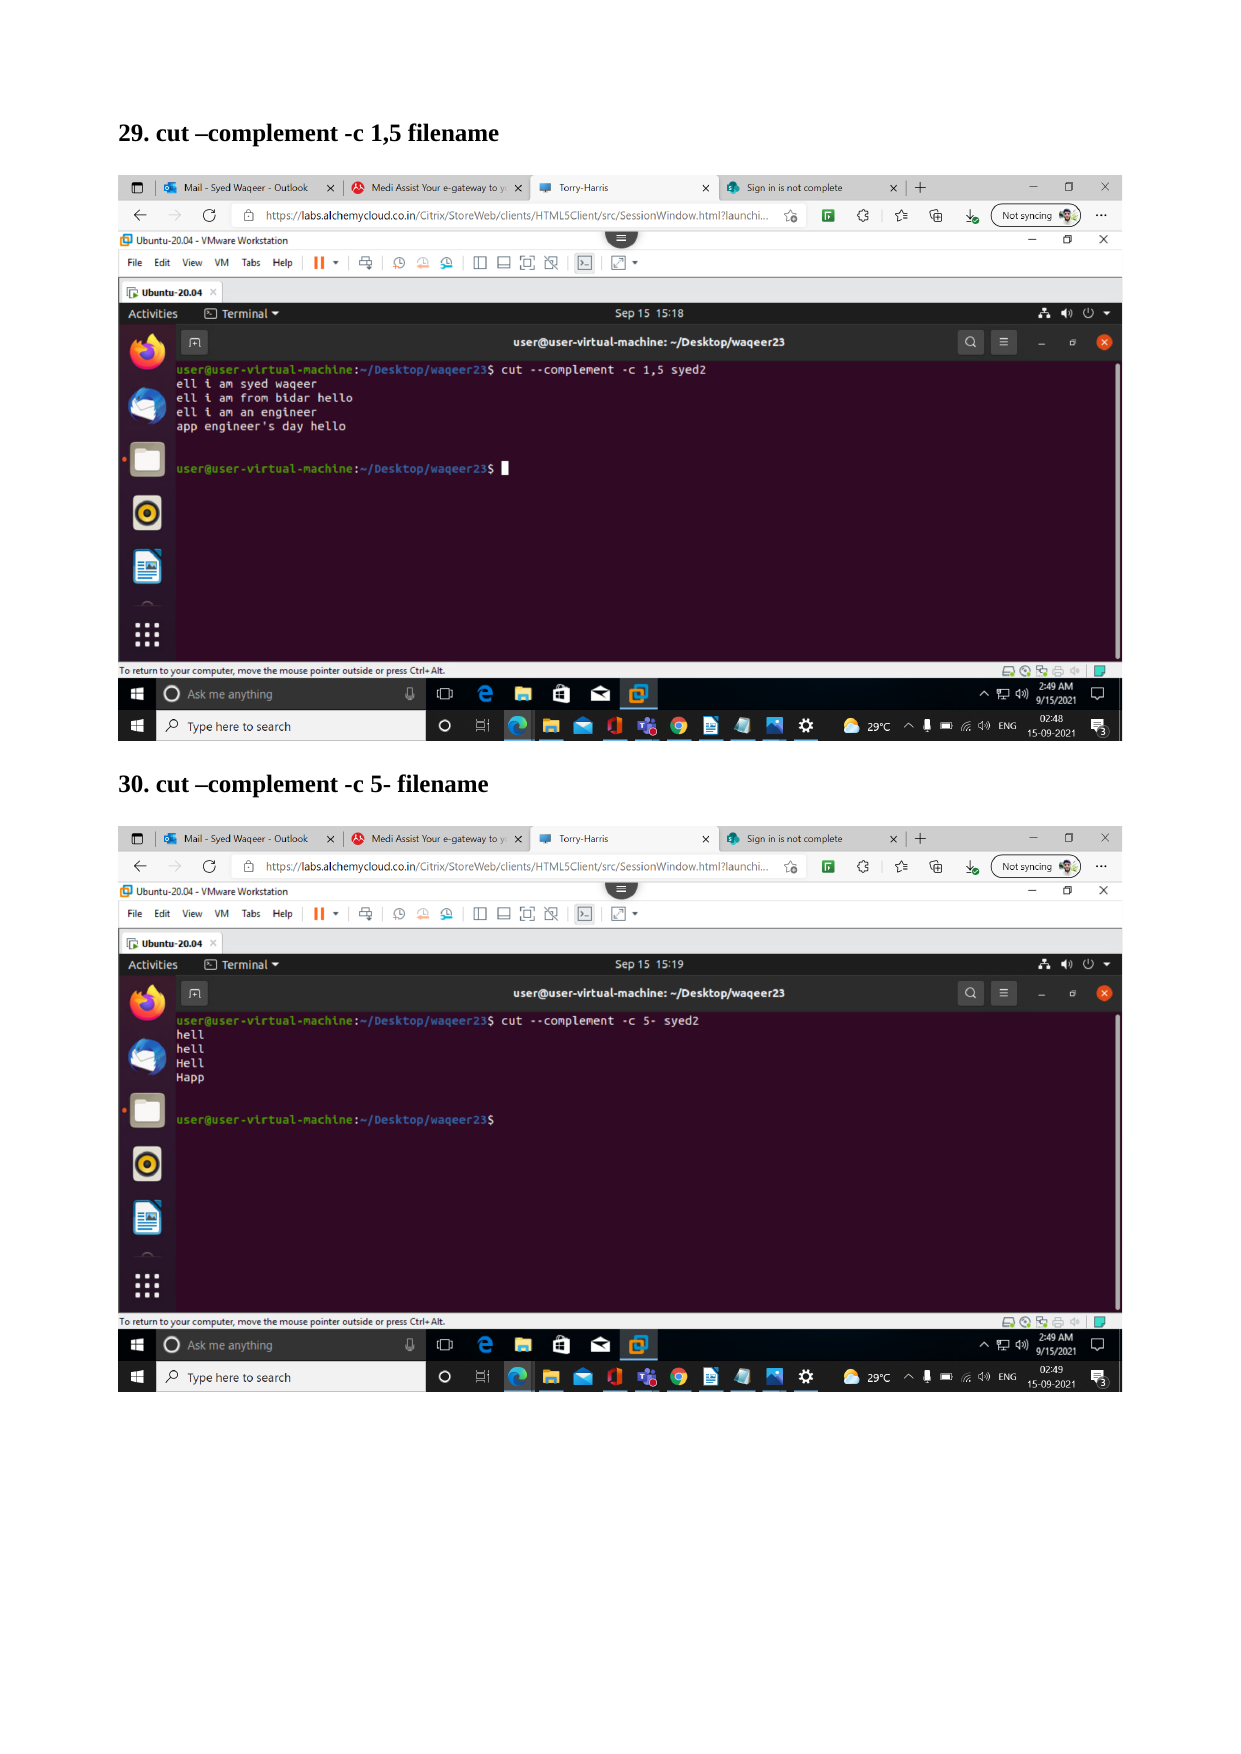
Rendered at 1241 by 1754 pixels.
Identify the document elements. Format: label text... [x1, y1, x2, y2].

text 30. cut –complement -c 5- filename [118, 769, 1122, 798]
picture [118, 175, 1123, 741]
text 29. cut –complement -c 1,5 filename [118, 118, 1122, 147]
picture [118, 826, 1123, 1392]
